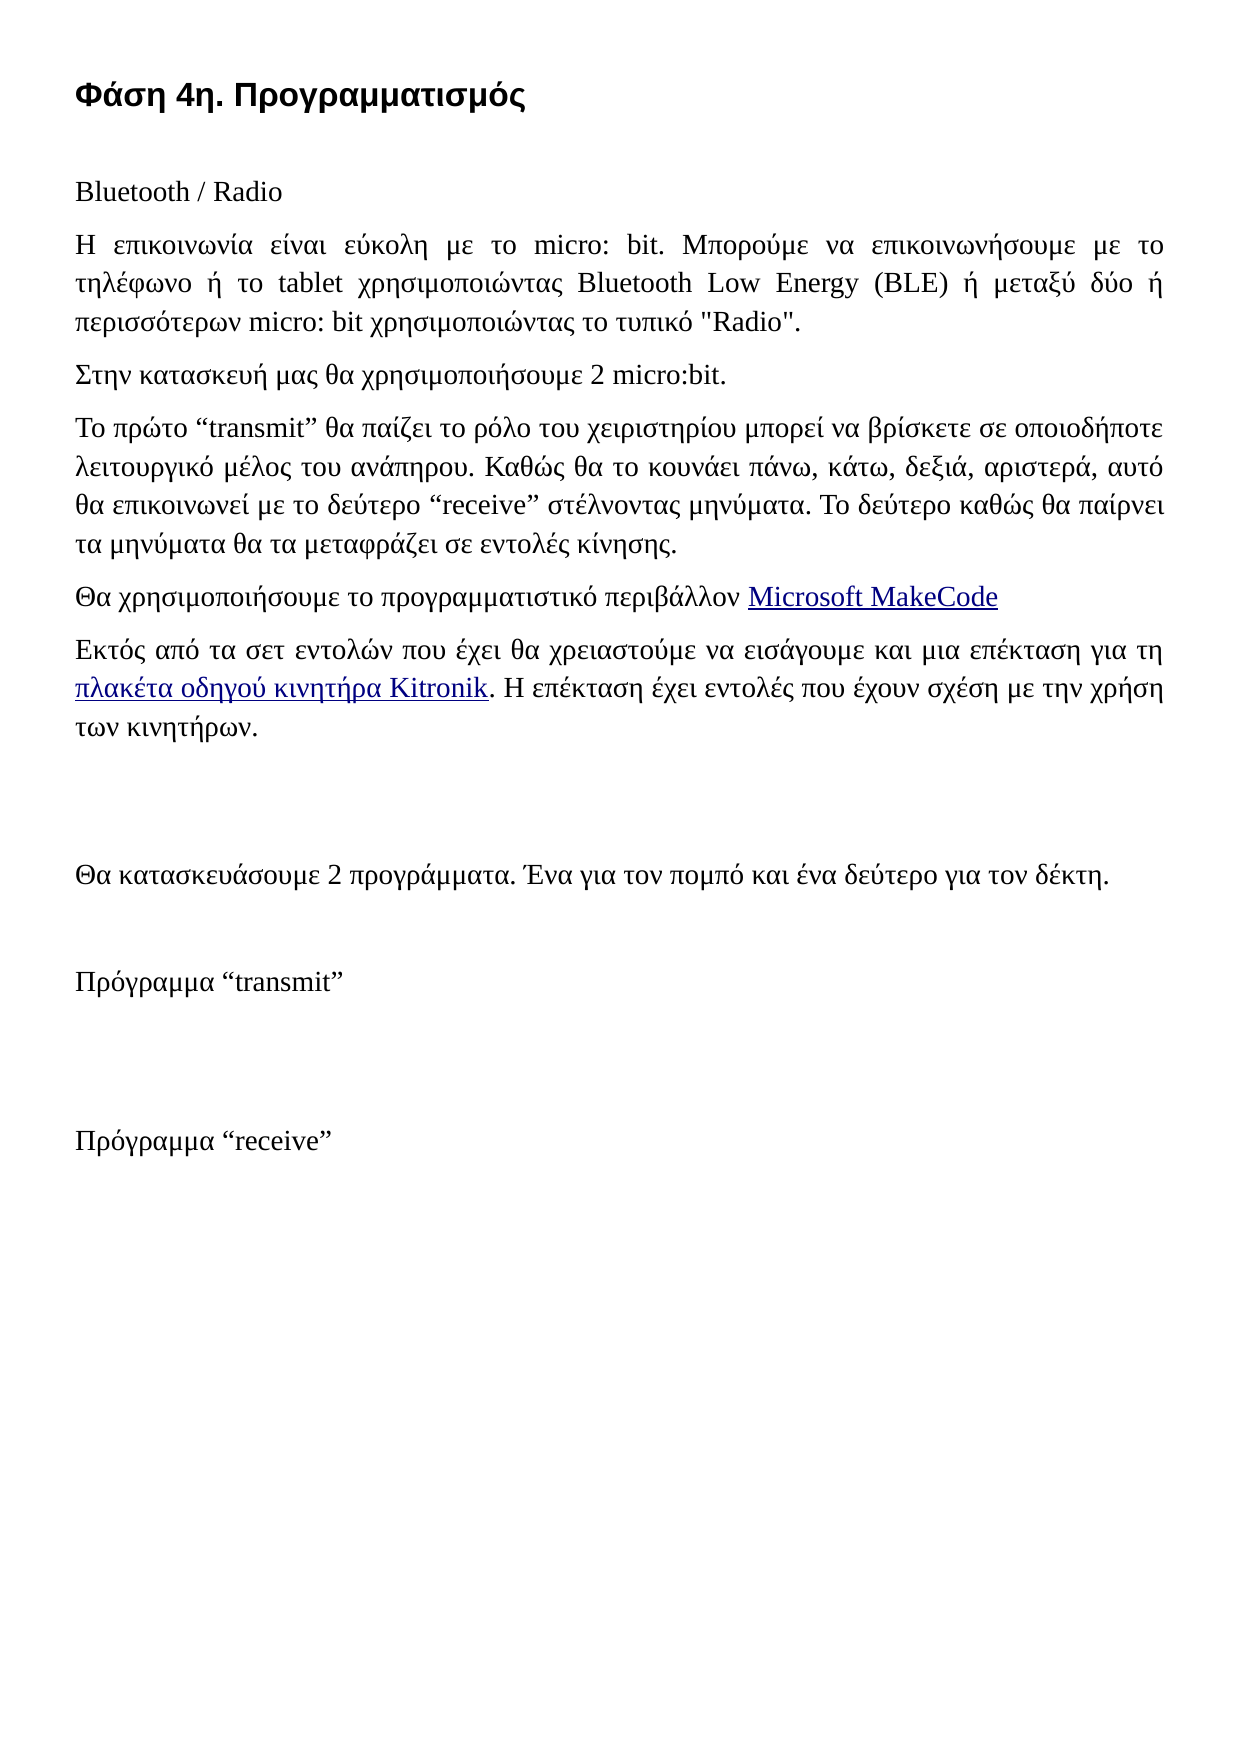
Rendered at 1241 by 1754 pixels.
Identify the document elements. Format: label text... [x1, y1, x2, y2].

text Πρόγραμμα “receive” [75, 1123, 1165, 1157]
text Θα κατασκευάσουμε 2 προγράμματα. Ένα για τον πομπό και ένα δεύτερο για τον δέκτη. [75, 857, 1165, 891]
text Πρόγραμμα “transmit” [75, 964, 1165, 997]
text Στην κατασκευή μας θα χρησιμοποιήσουμε 2 micro:bit. [75, 357, 1165, 391]
text Η επικοινωνία είναι εύκολη με το micro: bit. Μπορούμε να επικοινωνήσουμε με το τηλέφωνο ή το tablet χρησιμοποιώντας Bluetooth Low Energy (BLE) ή μεταξύ δύο ή περισσότερων micro: bit χρησιμοποιώντας το τυπικό "Radio". [75, 227, 1165, 337]
text Bluetooth / Radio [75, 174, 1165, 207]
text Το πρώτο “transmit” θα παίζει το ρόλο του χειριστηρίου μπορεί να βρίσκετε σε οποιοδήποτε λειτουργικό μέλος του ανάπηρου. Καθώς θα το κουνάει πάνω, κάτω, δεξιά, αριστερά, αυτό θα επικοινωνεί με το δεύτερο “receive” στέλνοντας μηνύματα. Το δεύτερο καθώς θα παίρνει τα μηνύματα θα τα μεταφράζει σε εντολές κίνησης. [75, 410, 1165, 559]
text Θα χρησιμοποιήσουμε το προγραμματιστικό περιβάλλον Microsoft MakeCode [75, 579, 1165, 612]
subtitle Φάση 4η. Προγραμματισμός [75, 75, 1165, 114]
text Εκτός από τα σετ εντολών που έχει θα χρειαστούμε να εισάγουμε και μια επέκταση για τη πλακέτα οδηγού κινητήρα Kitronik. Η επέκταση έχει εντολές που έχουν σχέση με την χρήση των κινητήρων. [75, 632, 1165, 743]
